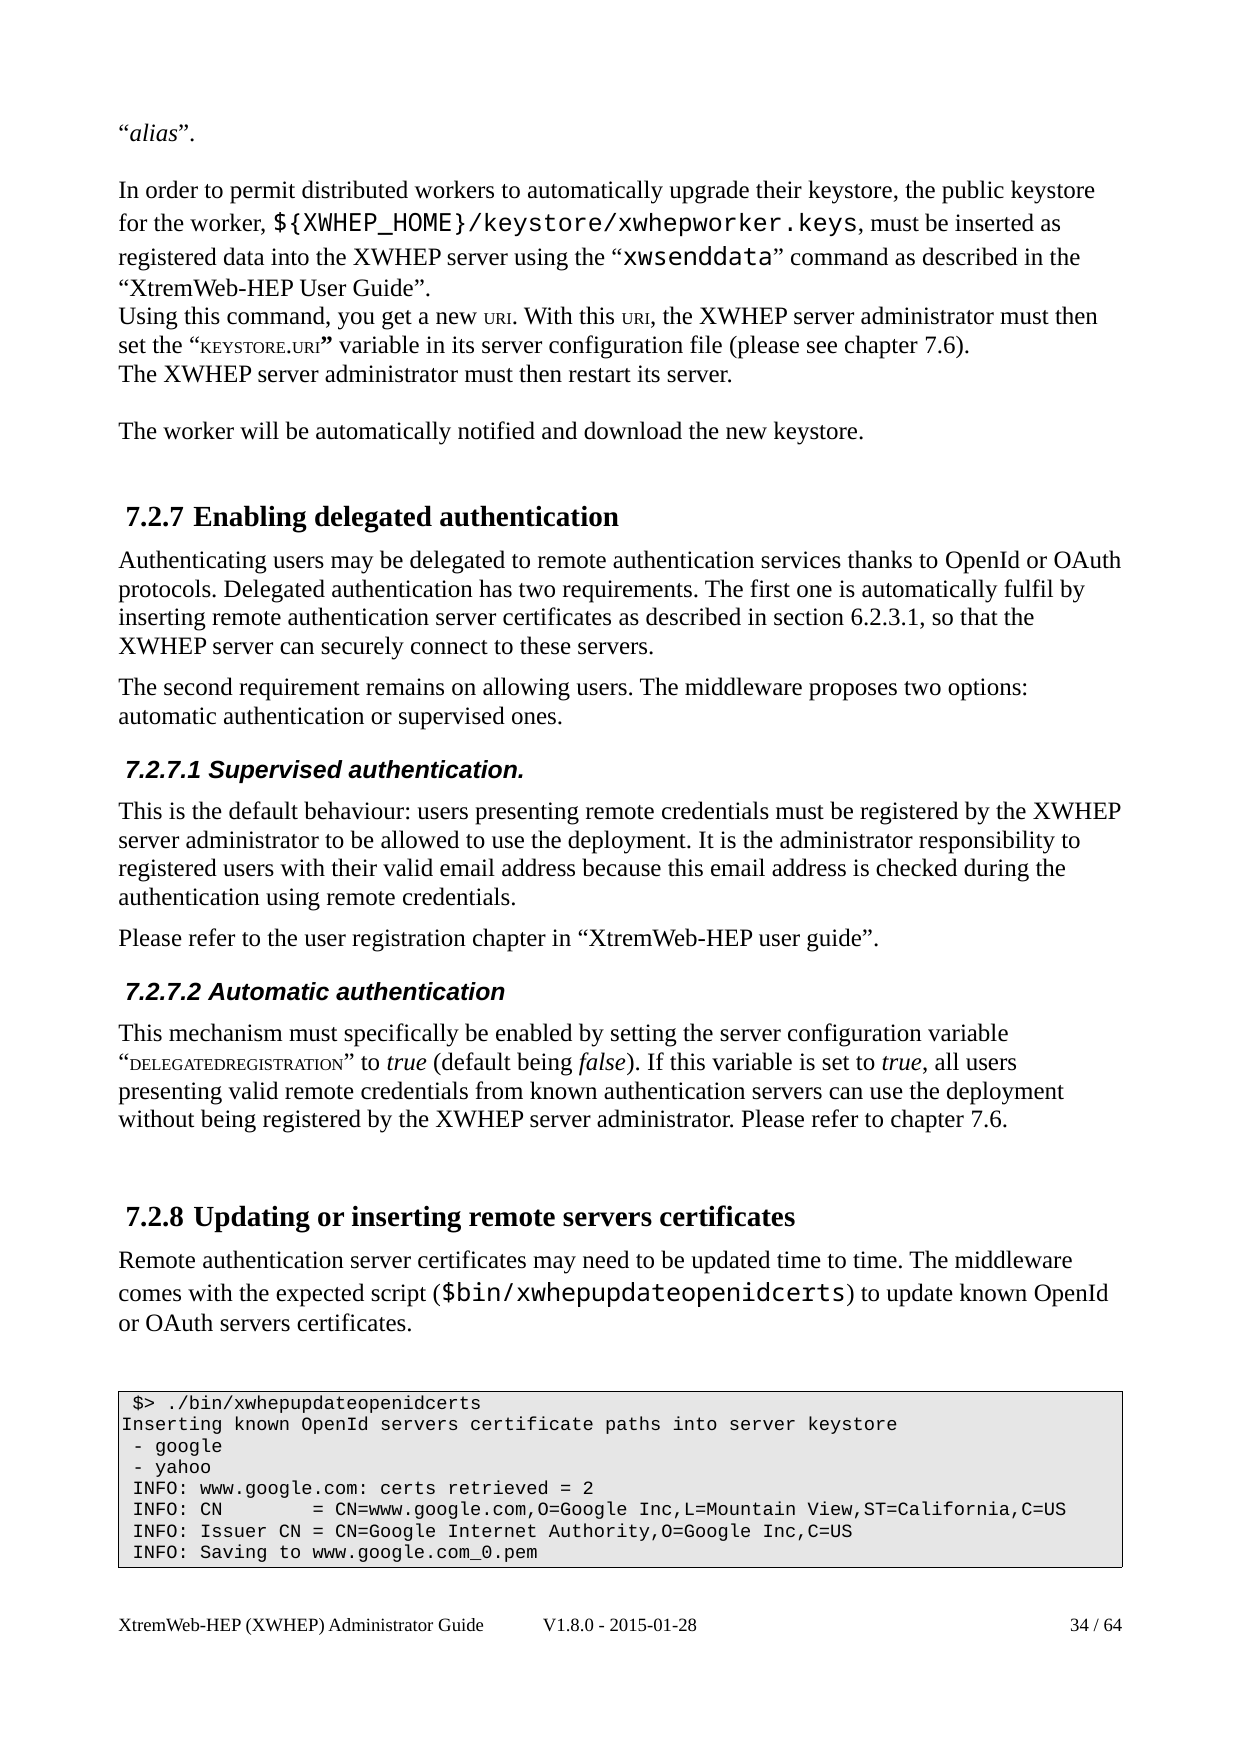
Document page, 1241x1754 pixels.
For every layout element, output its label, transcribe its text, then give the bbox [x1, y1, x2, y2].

text “alias”. [118, 118, 1122, 147]
subtitle Supervised authentication. [118, 755, 1122, 783]
text INFO: Issuer CN = CN=Google Internet Authority,O=Google Inc,C=US [119, 1518, 1122, 1540]
subtitle Enabling delegated authentication [118, 499, 1122, 532]
subtitle Automatic authentication [118, 977, 1122, 1006]
text $> ./bin/xwhepupdateopenidcerts [119, 1392, 1122, 1412]
text - google [119, 1433, 1122, 1455]
text INFO: www.google.com: certs retrieved = 2 [119, 1476, 1122, 1497]
text The worker will be automatically notified and download the new keystore. [118, 416, 1122, 445]
text Please refer to the user registration chapter in “XtremWeb-HEP user guide”. [118, 923, 1122, 952]
text INFO: Saving to www.google.com_0.pem [119, 1540, 1122, 1567]
text Inserting known OpenId servers certificate paths into server keystore [119, 1412, 1122, 1433]
text In order to permit distributed workers to automatically upgrade their keystore, the public keystore for the worker, ${XWHEP_HOME}/keystore/xwhepworker.keys, must be inserted as registered data into the XWHEP server using the “xwsenddata” command as described in the “XtremWeb-HEP User Guide”. [118, 176, 1122, 301]
text This mechanism must specifically be enabled by setting the server configuration variable “delegatedregistration” to true (default being false). If this variable is set to true, all users presenting valid remote credentials from known authentication servers can use the deployment without being registered by the XWHEP server administrator. Please refer to chapter 7.6. [118, 1018, 1122, 1133]
text The XWHEP server administrator must then restart its server. [118, 359, 1122, 388]
text Remote authentication server certificates may need to be updated time to time. The middleware comes with the expected script ($bin/xwhepupdateopenidcerts) to update known OpenId or OAuth servers certificates. [118, 1246, 1122, 1337]
text - yahoo [119, 1455, 1122, 1476]
text Authenticating users may be delegated to remote authentication services thanks to OpenId or OAuth protocols. Delegated authentication has two requirements. The first one is automatically fulfil by inserting remote authentication server certificates as described in section 6.2.3.1, so that the XWHEP server can securely connect to these servers. [118, 545, 1122, 660]
subtitle Updating or inserting remote servers certificates [118, 1199, 1122, 1233]
text INFO: CN = CN=www.google.com,O=Google Inc,L=Mountain View,ST=California,C=US [119, 1497, 1122, 1518]
text This is the default behaviour: users presenting remote credentials must be registered by the XWHEP server administrator to be allowed to use the deployment. It is the administrator responsibility to registered users with their valid email address because this email address is checked during the authentication using remote credentials. [118, 796, 1122, 911]
text The second requirement remains on allowing users. The middleware proposes two options: automatic authentication or supervised ones. [118, 672, 1122, 730]
text Using this command, you get a new uri. With this uri, the XWHEP server administrator must then set the “keystore.uri” variable in its server configuration file (please see chapter 7.6). [118, 301, 1122, 359]
